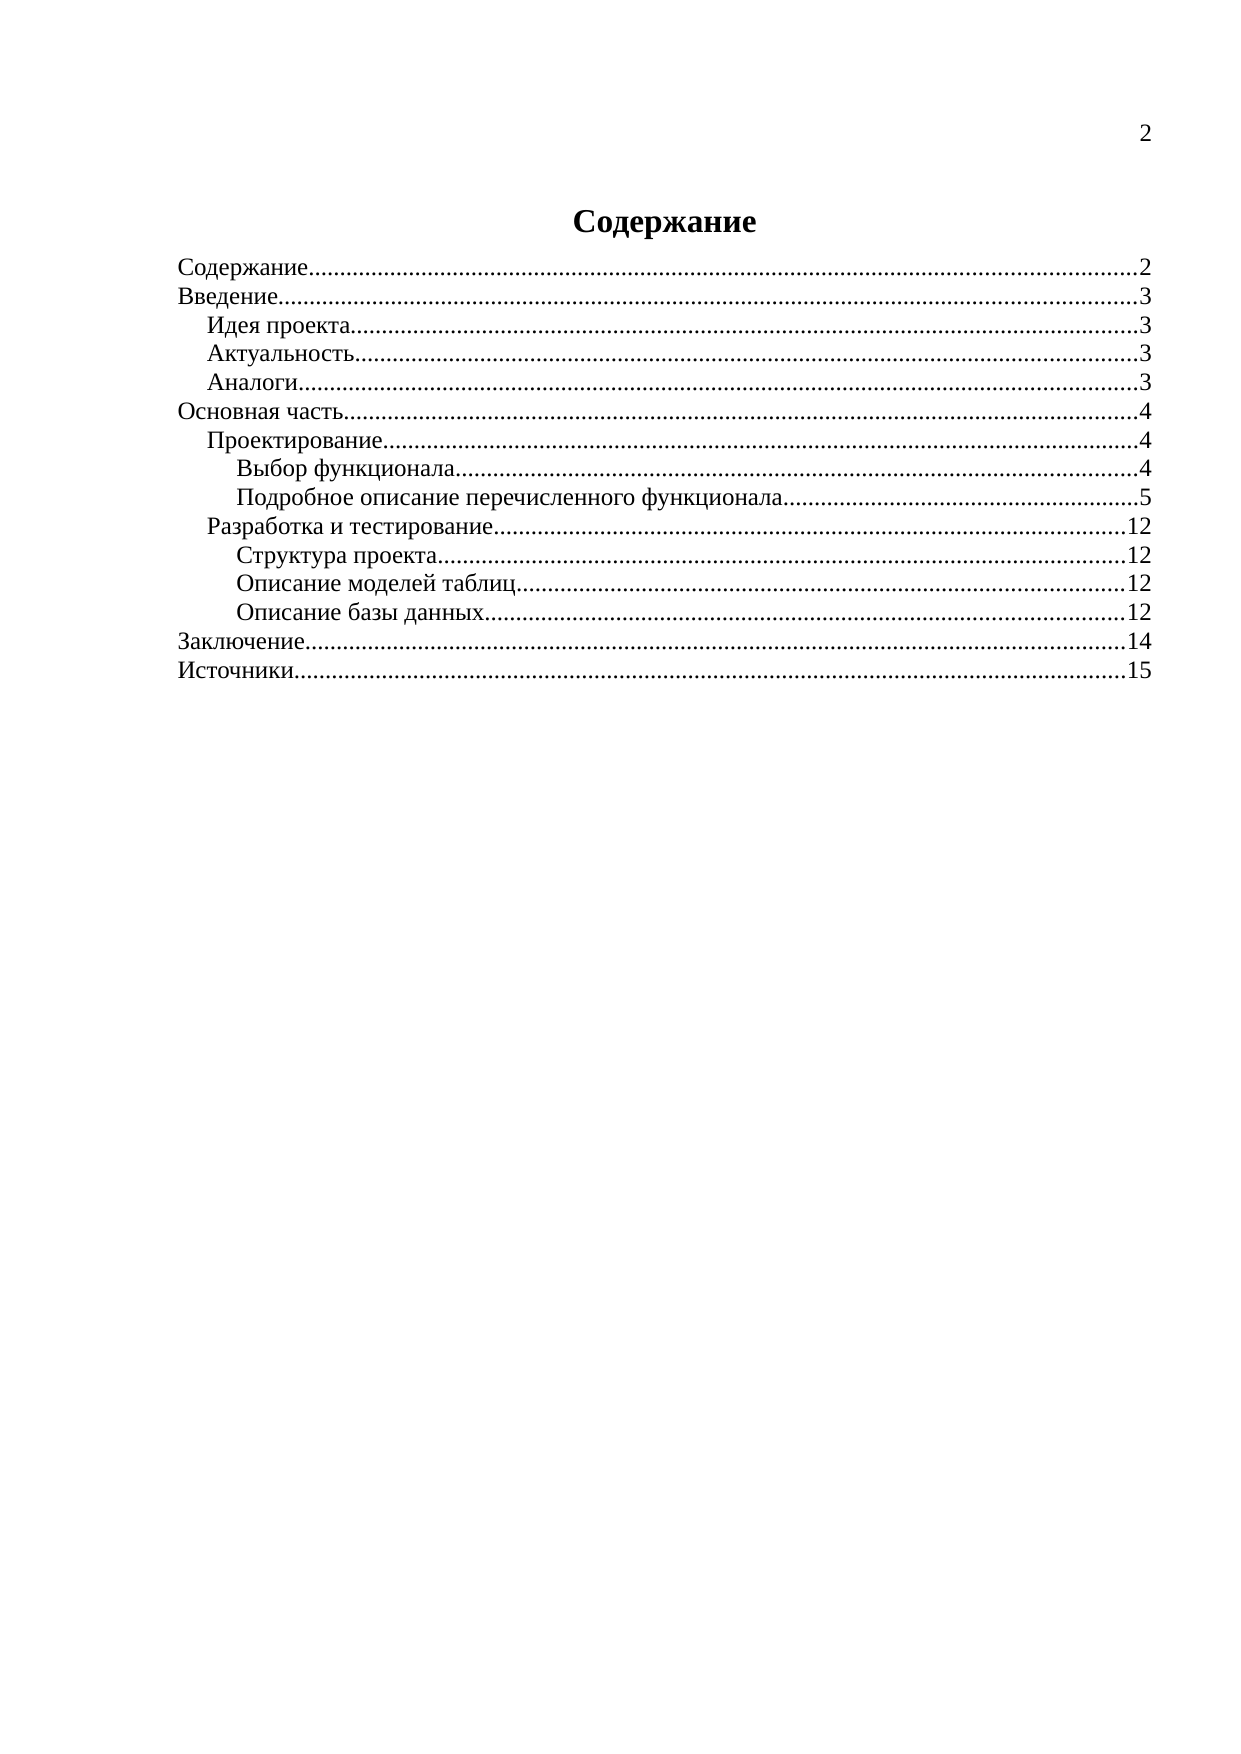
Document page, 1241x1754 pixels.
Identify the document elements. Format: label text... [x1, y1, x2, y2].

text Разработка и тестирование 12 [207, 511, 1152, 540]
text Идея проекта 3 [207, 310, 1152, 338]
text Содержание 2 [177, 252, 1152, 281]
text Источники 15 [177, 655, 1152, 683]
text Основная часть 4 [177, 396, 1152, 425]
text Описание моделей таблиц 12 [236, 568, 1152, 597]
text Проектирование 4 [207, 425, 1152, 453]
text Структура проекта 12 [236, 540, 1152, 568]
text Описание базы данных 12 [236, 597, 1152, 626]
text Заключение 14 [177, 626, 1152, 655]
text Аналоги 3 [207, 367, 1152, 396]
text Введение 3 [177, 281, 1152, 310]
text Подробное описание перечисленного функционала 5 [236, 482, 1152, 511]
subtitle Содержание [177, 201, 1152, 240]
text Выбор функционала 4 [236, 453, 1152, 482]
text Актуальность 3 [207, 338, 1152, 367]
